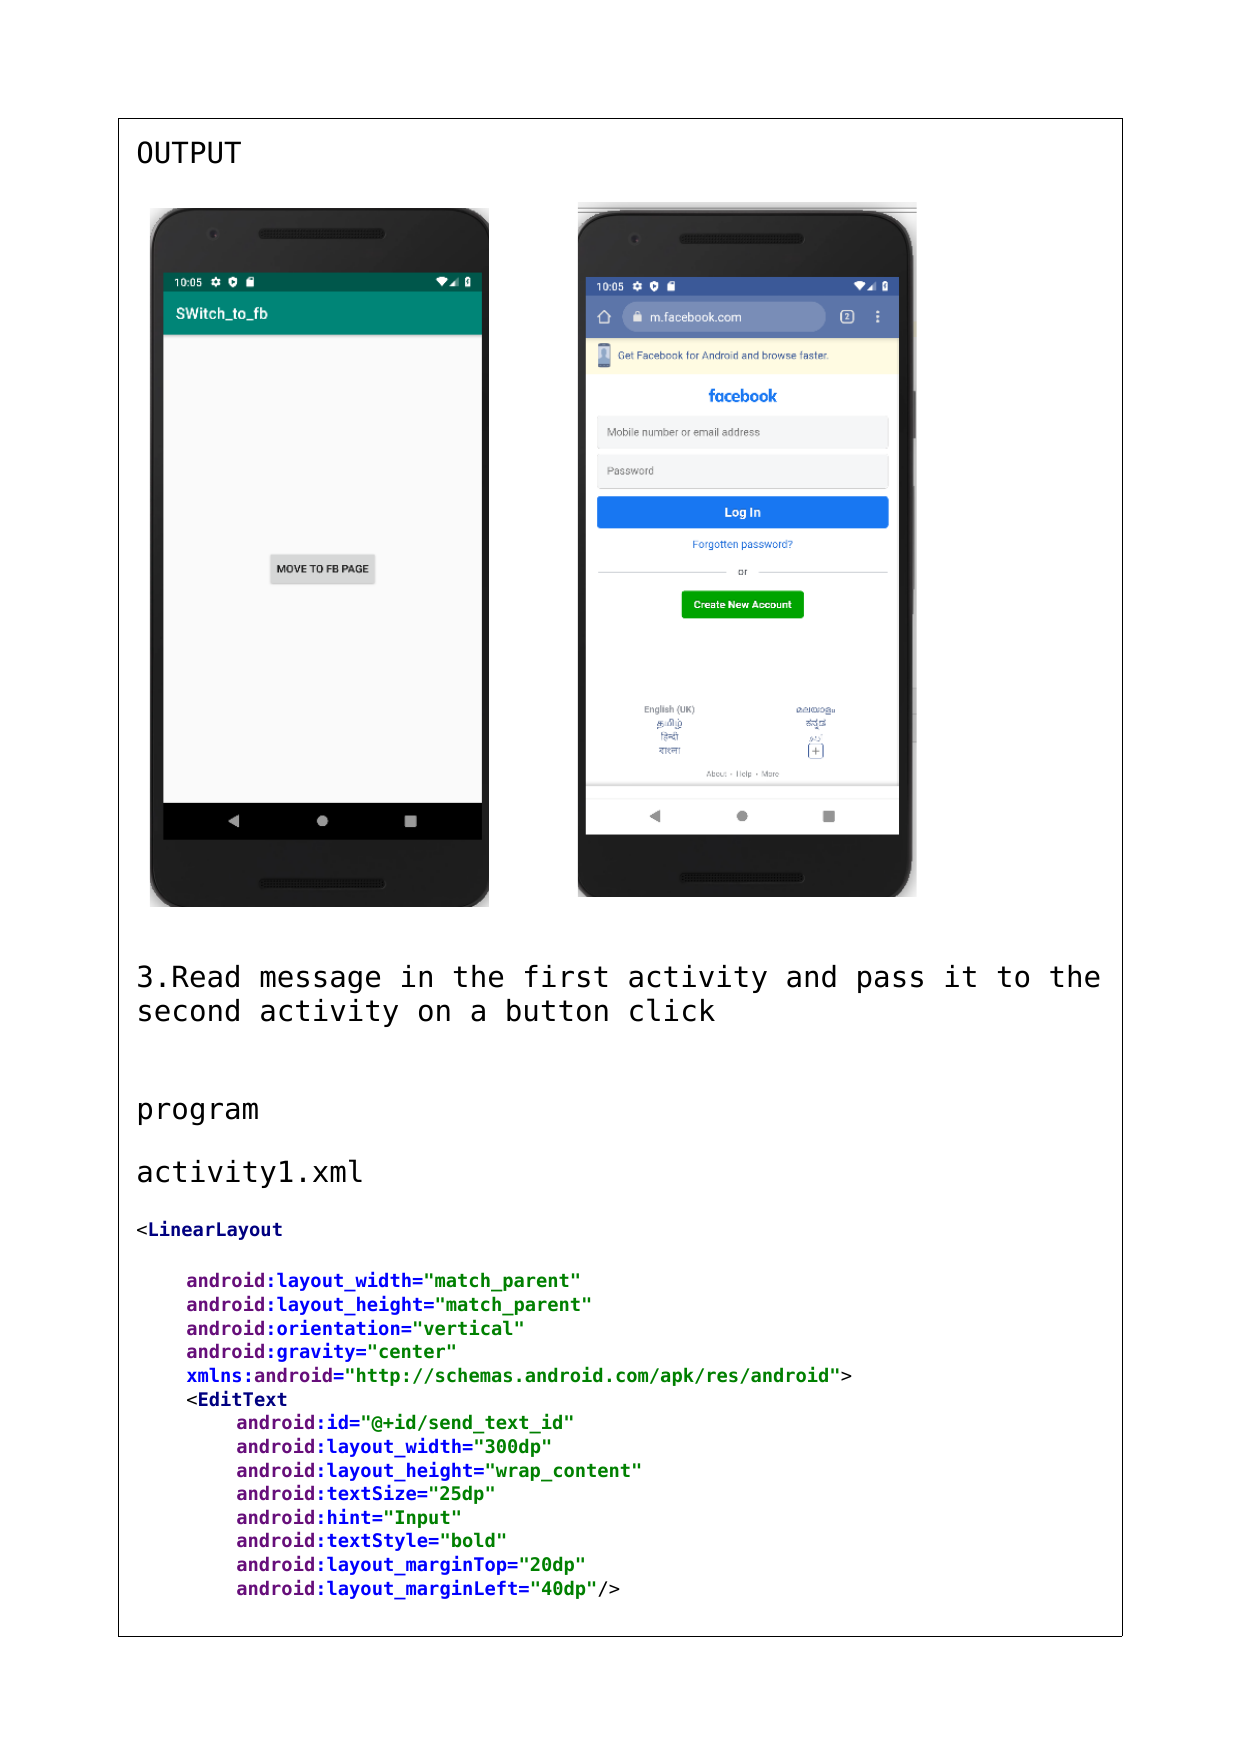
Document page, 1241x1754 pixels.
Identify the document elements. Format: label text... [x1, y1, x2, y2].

text android:layout_width="300dp" [136, 1436, 1104, 1459]
text 3.Read message in the first activity and pass it to the second activity on a button click [136, 961, 1104, 1063]
text android:layout_marginTop="20dp" [136, 1554, 1104, 1578]
text android:orientation="vertical" [136, 1318, 1104, 1341]
text android:layout_height="wrap_content" [136, 1459, 1104, 1483]
text android:layout_width="match_parent" [136, 1270, 1104, 1294]
picture [845, 202, 917, 897]
text <EditText [136, 1389, 1104, 1412]
text OUTPUT [136, 136, 1104, 170]
text xmlns:android="http://schemas.android.com/apk/res/android"> [136, 1365, 1104, 1389]
text android:textSize="25dp" [136, 1483, 1104, 1507]
text <LinearLayout [136, 1219, 1104, 1241]
text android:layout_marginLeft="40dp"/> [136, 1578, 1104, 1601]
text android:id="@+id/send_text_id" [136, 1412, 1104, 1436]
text android:hint="Input" [136, 1507, 1104, 1531]
text program [136, 1092, 1104, 1126]
text android:layout_height="match_parent" [136, 1294, 1104, 1318]
text android:textStyle="bold" [136, 1531, 1104, 1554]
picture [413, 208, 489, 907]
text activity1.xml [136, 1156, 1104, 1189]
text android:gravity="center" [136, 1341, 1104, 1365]
